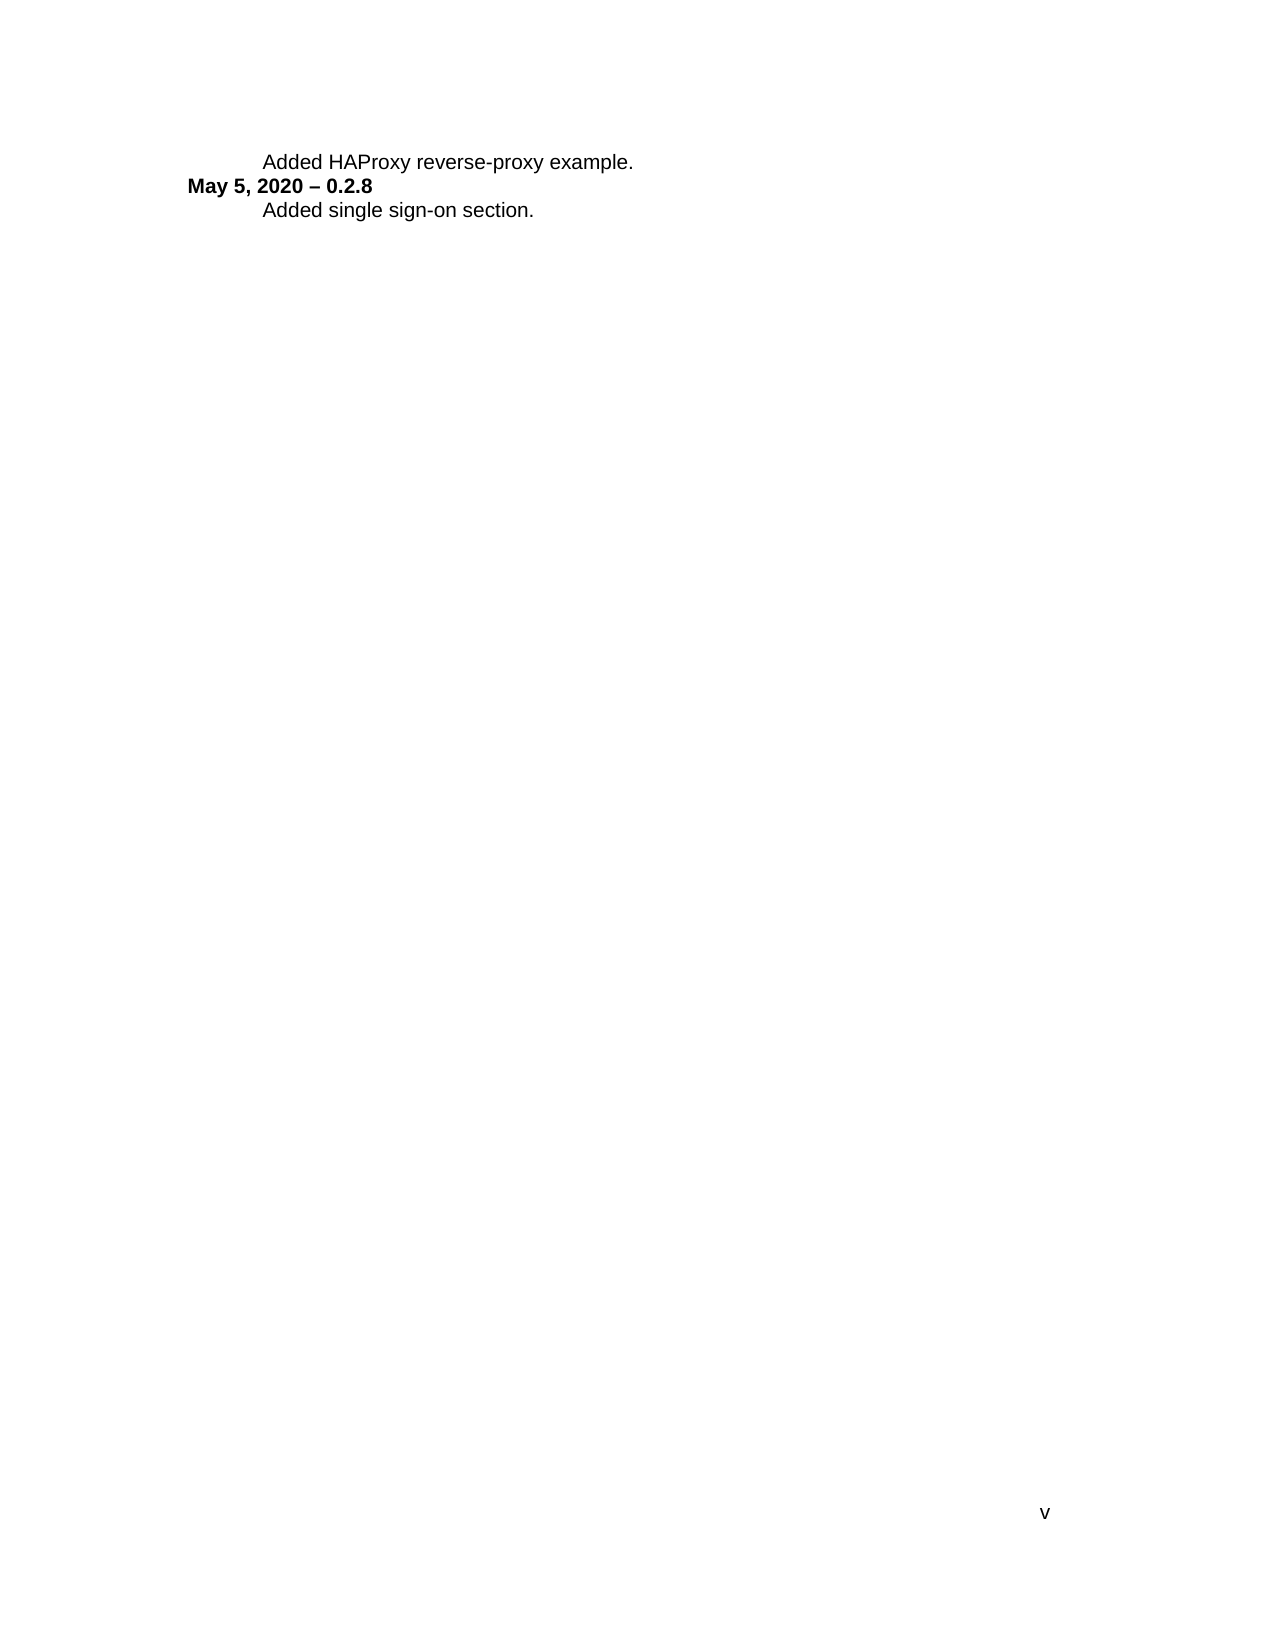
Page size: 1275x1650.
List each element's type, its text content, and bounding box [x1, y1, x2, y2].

text Added single sign-on section. [187, 198, 1087, 222]
text Added HAProxy reverse-proxy example. [187, 150, 1087, 174]
text May 5, 2020 – 0.2.8 [187, 174, 1087, 198]
